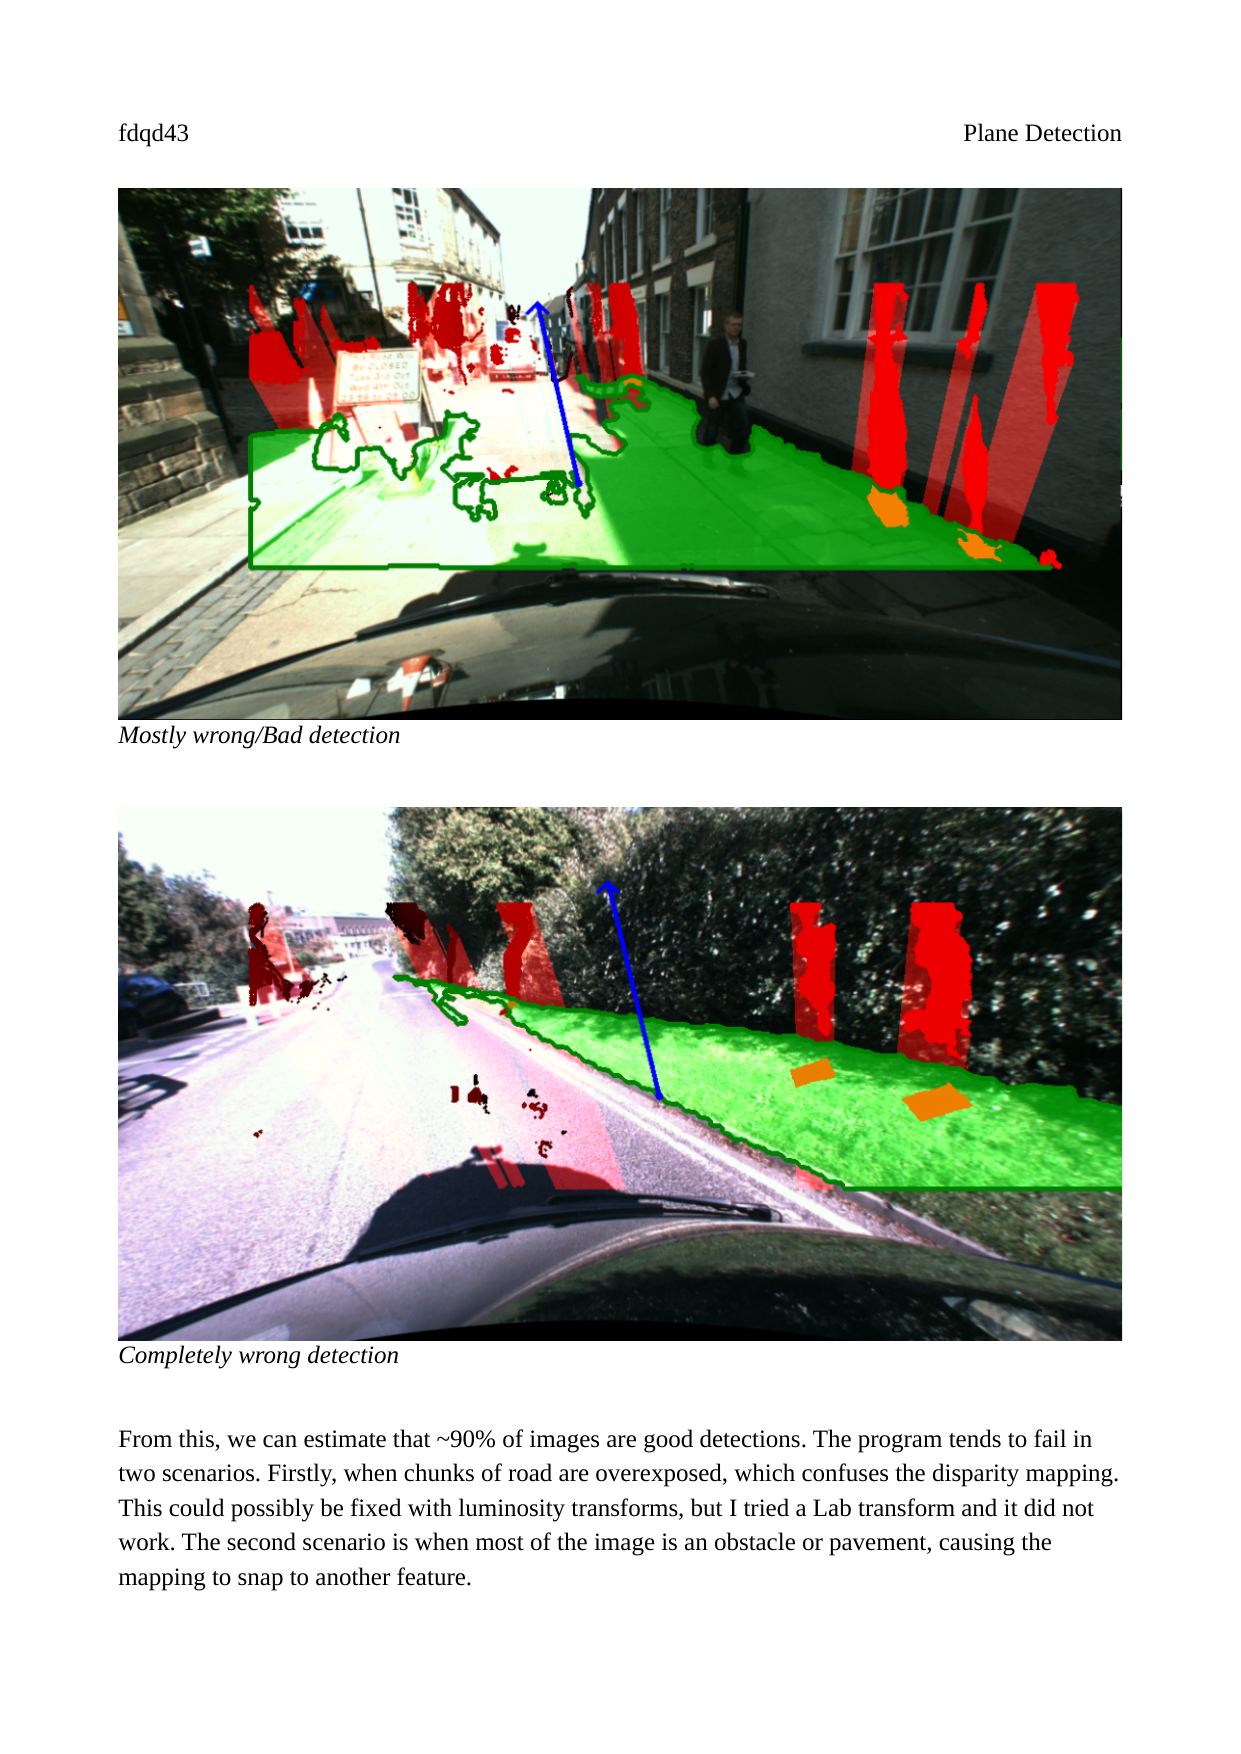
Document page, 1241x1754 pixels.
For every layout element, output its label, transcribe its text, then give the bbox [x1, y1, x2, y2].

text Mostly wrong/Bad detection [118, 720, 1122, 748]
picture [118, 188, 1123, 720]
picture [118, 807, 1123, 1341]
text From this, we can estimate that ~90% of images are good detections. The program tends to fail in two scenarios. Firstly, when chunks of road are overexposed, which confuses the disparity mapping. This could possibly be fixed with luminosity transforms, but I tried a Lab transform and it did not work. The second scenario is when most of the image is an obstacle or pavement, causing the mapping to snap to another feature. [118, 1424, 1122, 1591]
text Completely wrong detection [118, 1341, 1122, 1369]
